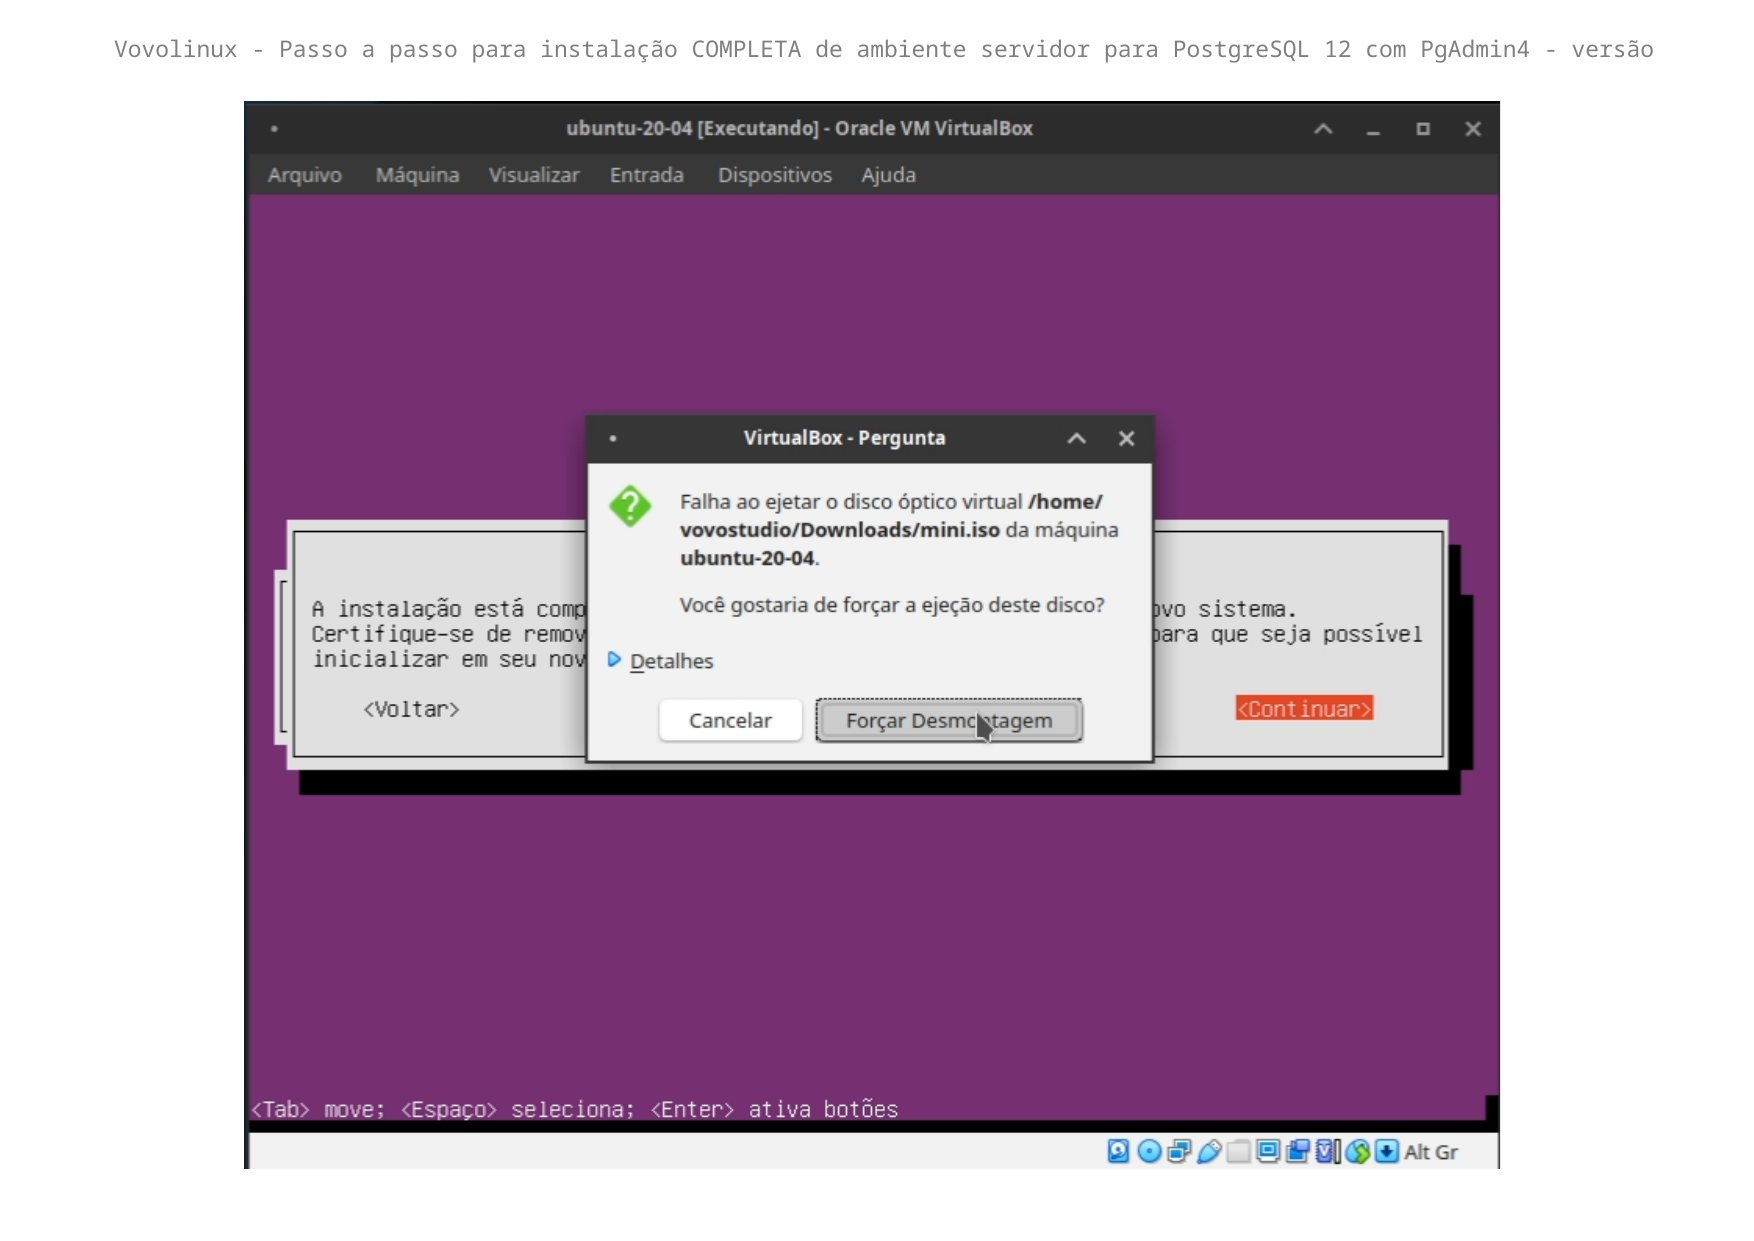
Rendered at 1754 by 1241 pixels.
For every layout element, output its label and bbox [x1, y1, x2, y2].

picture [244, 101, 1501, 1169]
